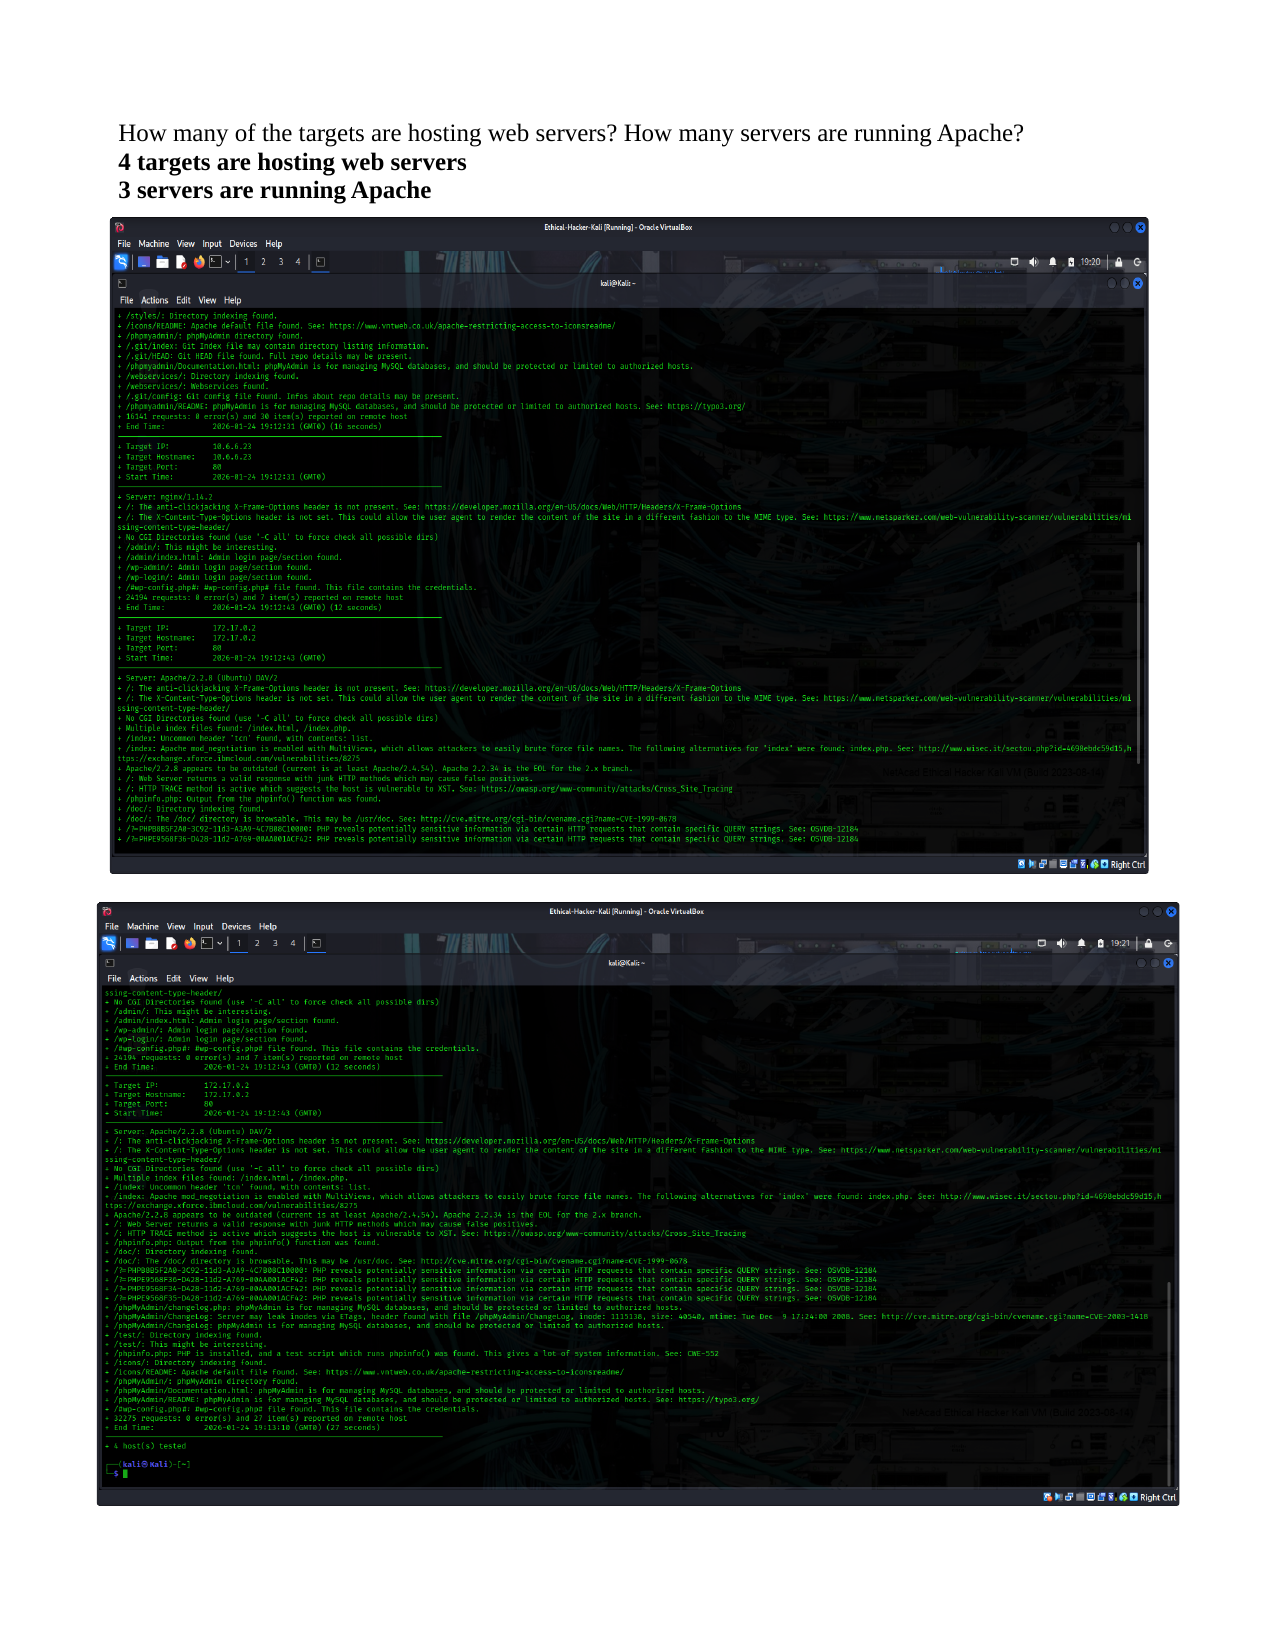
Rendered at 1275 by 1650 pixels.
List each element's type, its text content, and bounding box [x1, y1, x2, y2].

text How many of the targets are hosting web servers? How many servers are running Apache? [118, 118, 1157, 147]
text 4 targets are hosting web servers [118, 147, 1157, 176]
text 3 servers are running Apache [118, 176, 1157, 204]
picture [109, 217, 1149, 874]
picture [96, 902, 1180, 1506]
